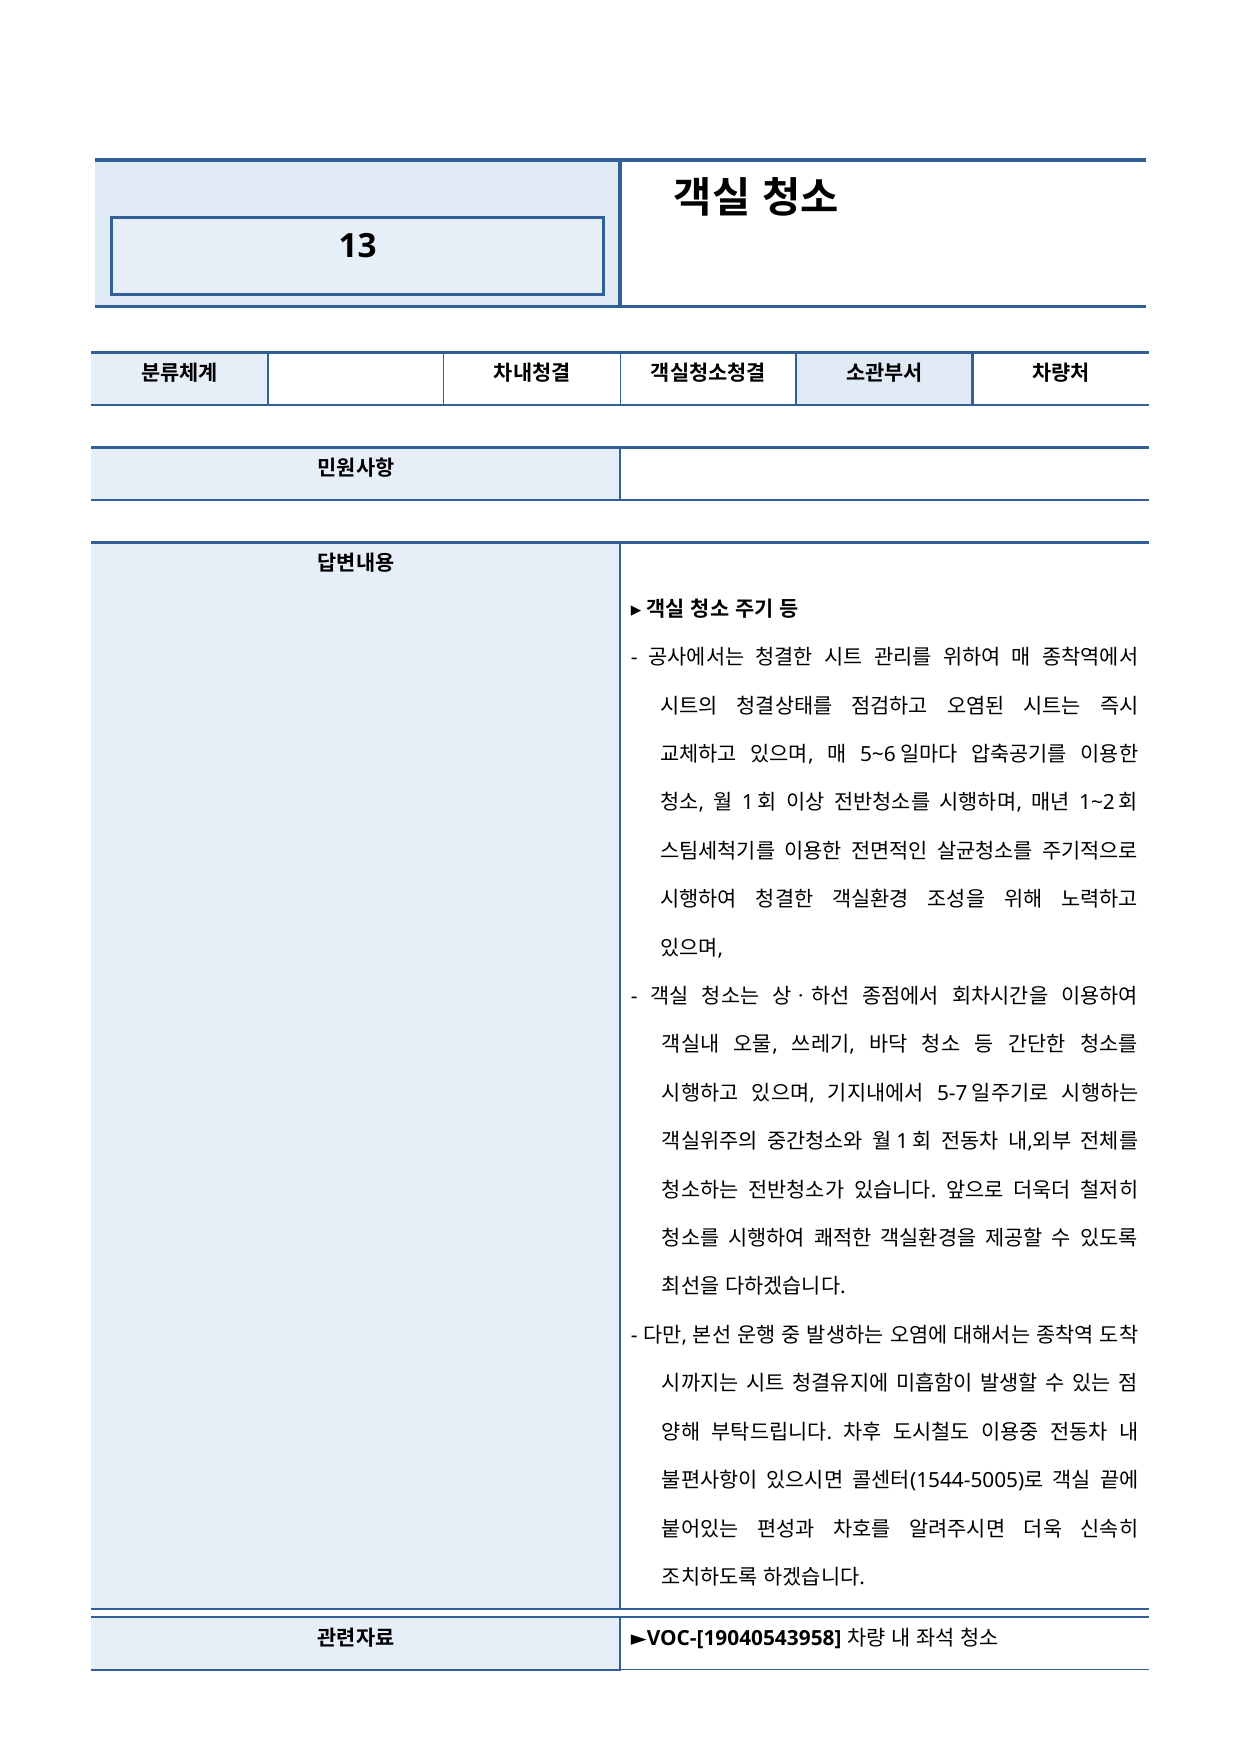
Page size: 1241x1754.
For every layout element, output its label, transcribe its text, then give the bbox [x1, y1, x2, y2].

table_header 차량처 [974, 354, 1149, 404]
table_header [269, 354, 443, 404]
table_header 소관부서 [797, 354, 971, 404]
table_header 관련자료 [91, 1618, 619, 1669]
table_header 차내청결 [444, 354, 620, 404]
table_header 답변내용 [91, 544, 619, 1608]
table_header 객실청소청결 [621, 354, 795, 404]
table_header 분류체계 [91, 354, 267, 404]
table_header 민원사항 [91, 449, 619, 499]
table_header 객실 청소 [622, 162, 1146, 305]
table_header 13 [113, 219, 602, 293]
table_header [621, 449, 1149, 499]
table_header ▸ 객실 청소 주기 등 - 공사에서는 청결한 시트 관리를 위하여 매 종착역에서 시트의 청결상태를 점검하고 오염된 시트는 즉시 교체하고 있으며, 매 5~6일마다 압축공기를 이용한 청소, 월 1회 이상 전반청소를 시행하며, 매년 1~2회 스팀세척기를 이용한 전면적인 살균청소를 주기적으로 시행하여 청결한 객실환경 조성을 위해 노력하고 있으며, - 객실 청소는 상ㆍ하선 종점에서 회차시간을 이용하여 객실내 오물, 쓰레기, 바닥 청소 등 간단한 청소를 시행하고 있으며, 기지내에서 5-7일주기로 시행하는 객실위주의 중간청소와 월1회 전동차 내,외부 전체를 청소하는 전반청소가 있습니다. 앞으로 더욱더 철저히 청소를 시행하여 쾌적한 객실환경을 제공할 수 있도록 최선을 다하겠습니다. - 다만, 본선 운행 중 발생하는 오염에 대해서는 종착역 도착 시까지는 시트 청결유지에 미흡함이 발생할 수 있는 점 양해 부탁드립니다. 차후 도시철도 이용중 전동차 내 불편사항이 있으시면 콜센터(1544-5005)로 객실 끝에 붙어있는 편성과 차호를 알려주시면 더욱 신속히 조치하도록 하겠습니다. [621, 544, 1149, 1608]
table_header [95, 162, 618, 305]
table_header ►VOC-[19040543958] 차량 내 좌석 청소 [621, 1618, 1149, 1669]
